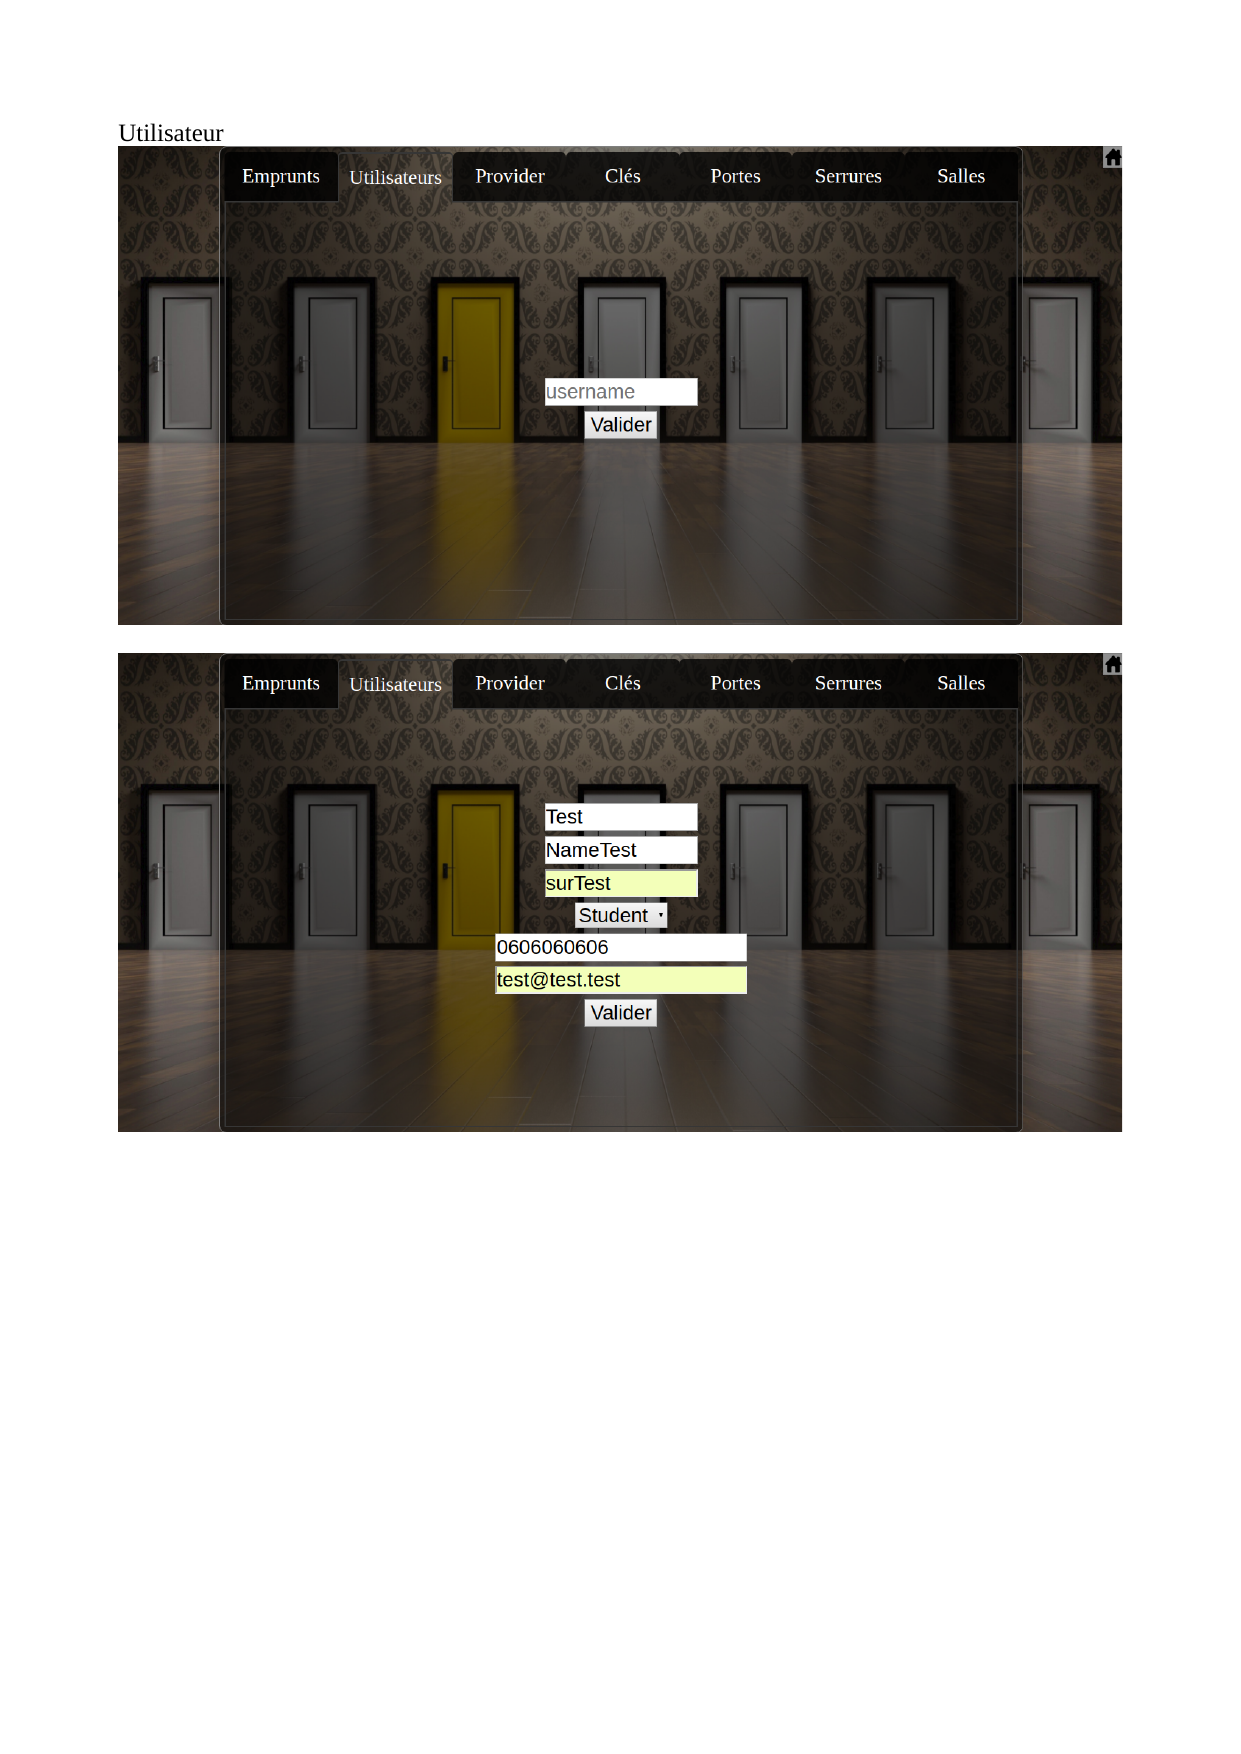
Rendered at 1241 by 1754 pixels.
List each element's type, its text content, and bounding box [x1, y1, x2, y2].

picture [118, 146, 1123, 625]
picture [118, 653, 1123, 1132]
text Utilisateur [118, 118, 1122, 146]
